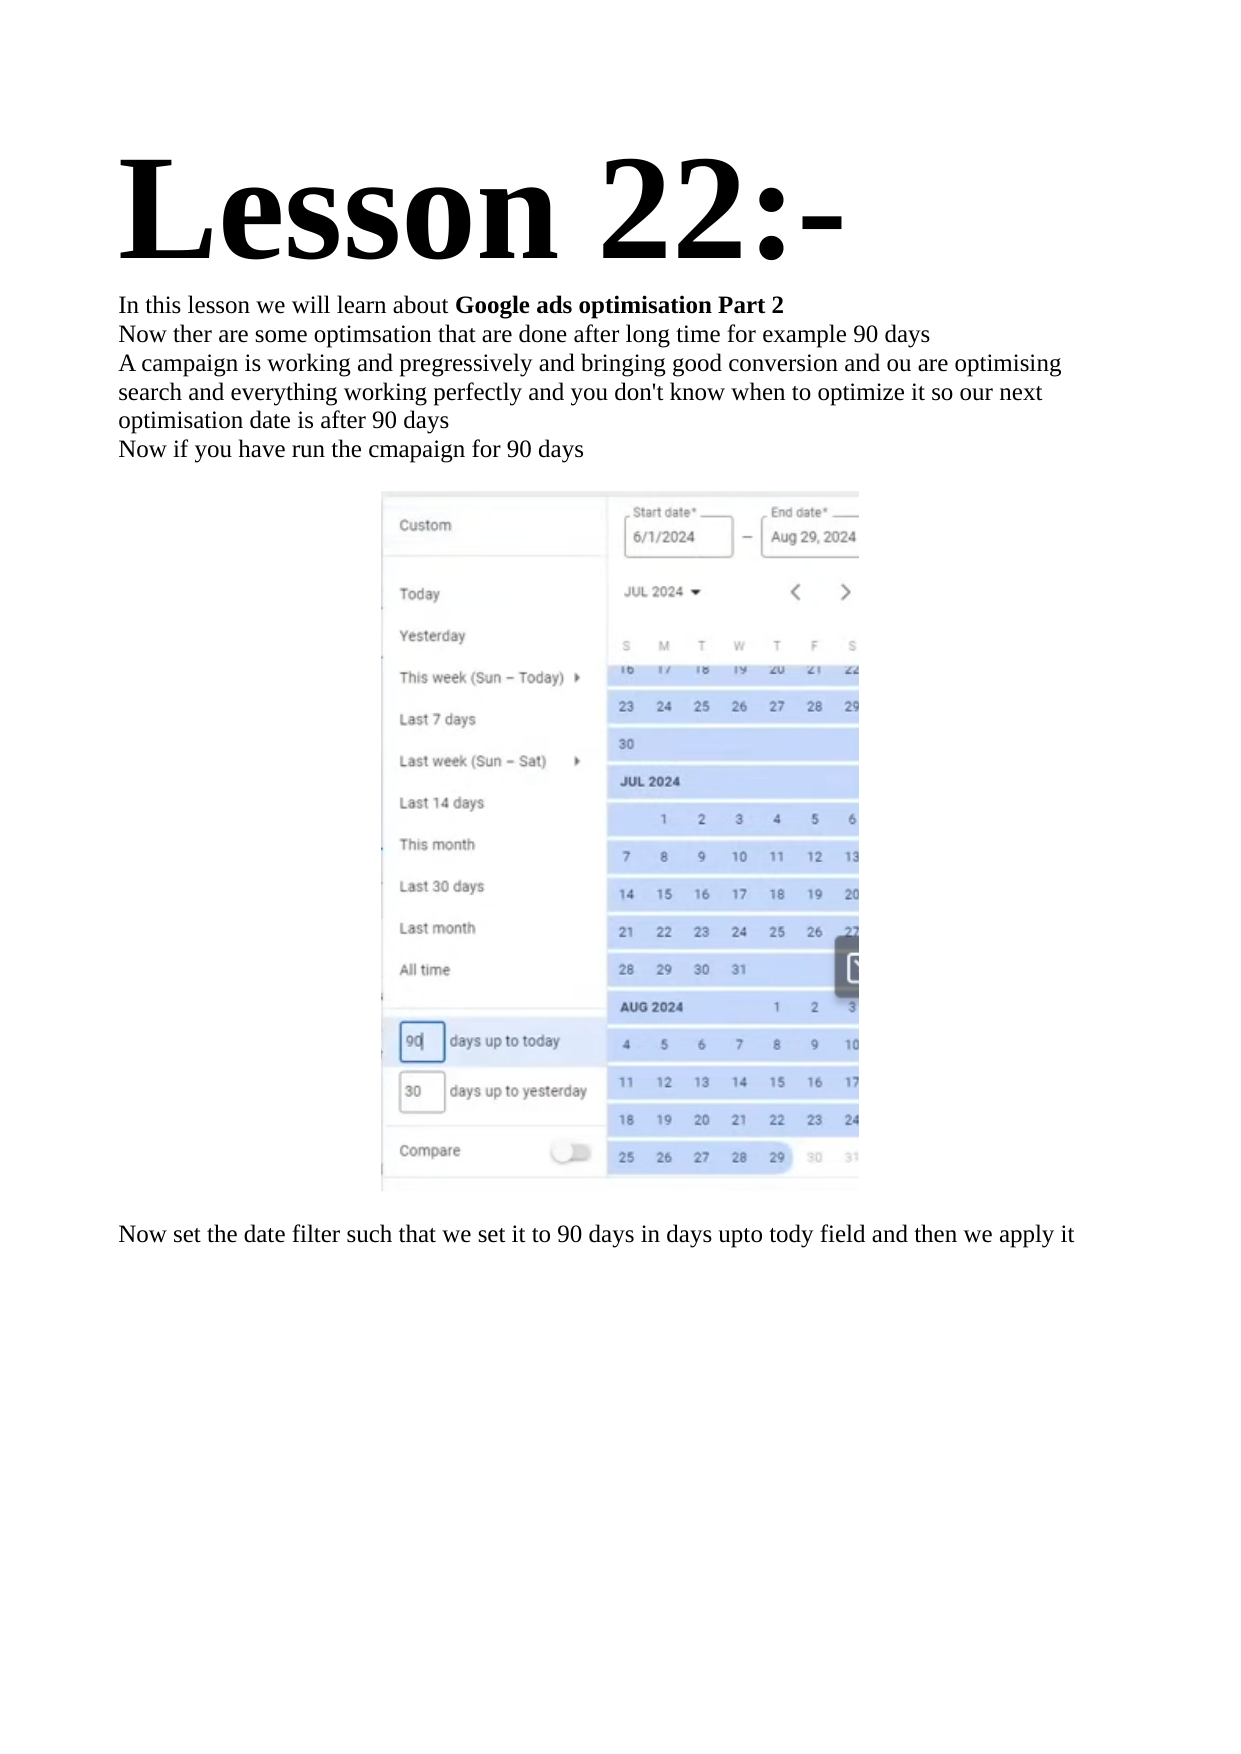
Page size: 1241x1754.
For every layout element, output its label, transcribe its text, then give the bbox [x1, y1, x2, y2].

text A campaign is working and pregressively and bringing good conversion and ou are optimising search and everything working perfectly and you don't know when to optimize it so our next optimisation date is after 90 days [118, 348, 1122, 434]
picture [381, 491, 859, 1191]
text Now if you have run the cmapaign for 90 days [118, 434, 1122, 463]
text Now set the date filter such that we set it to 90 days in days upto tody field and then we apply it [118, 1219, 1122, 1248]
text In this lesson we will learn about Google ads optimisation Part 2 [118, 291, 1122, 319]
text Lesson 22:- [118, 118, 1122, 291]
text Now ther are some optimsation that are done after long time for example 90 days [118, 319, 1122, 348]
